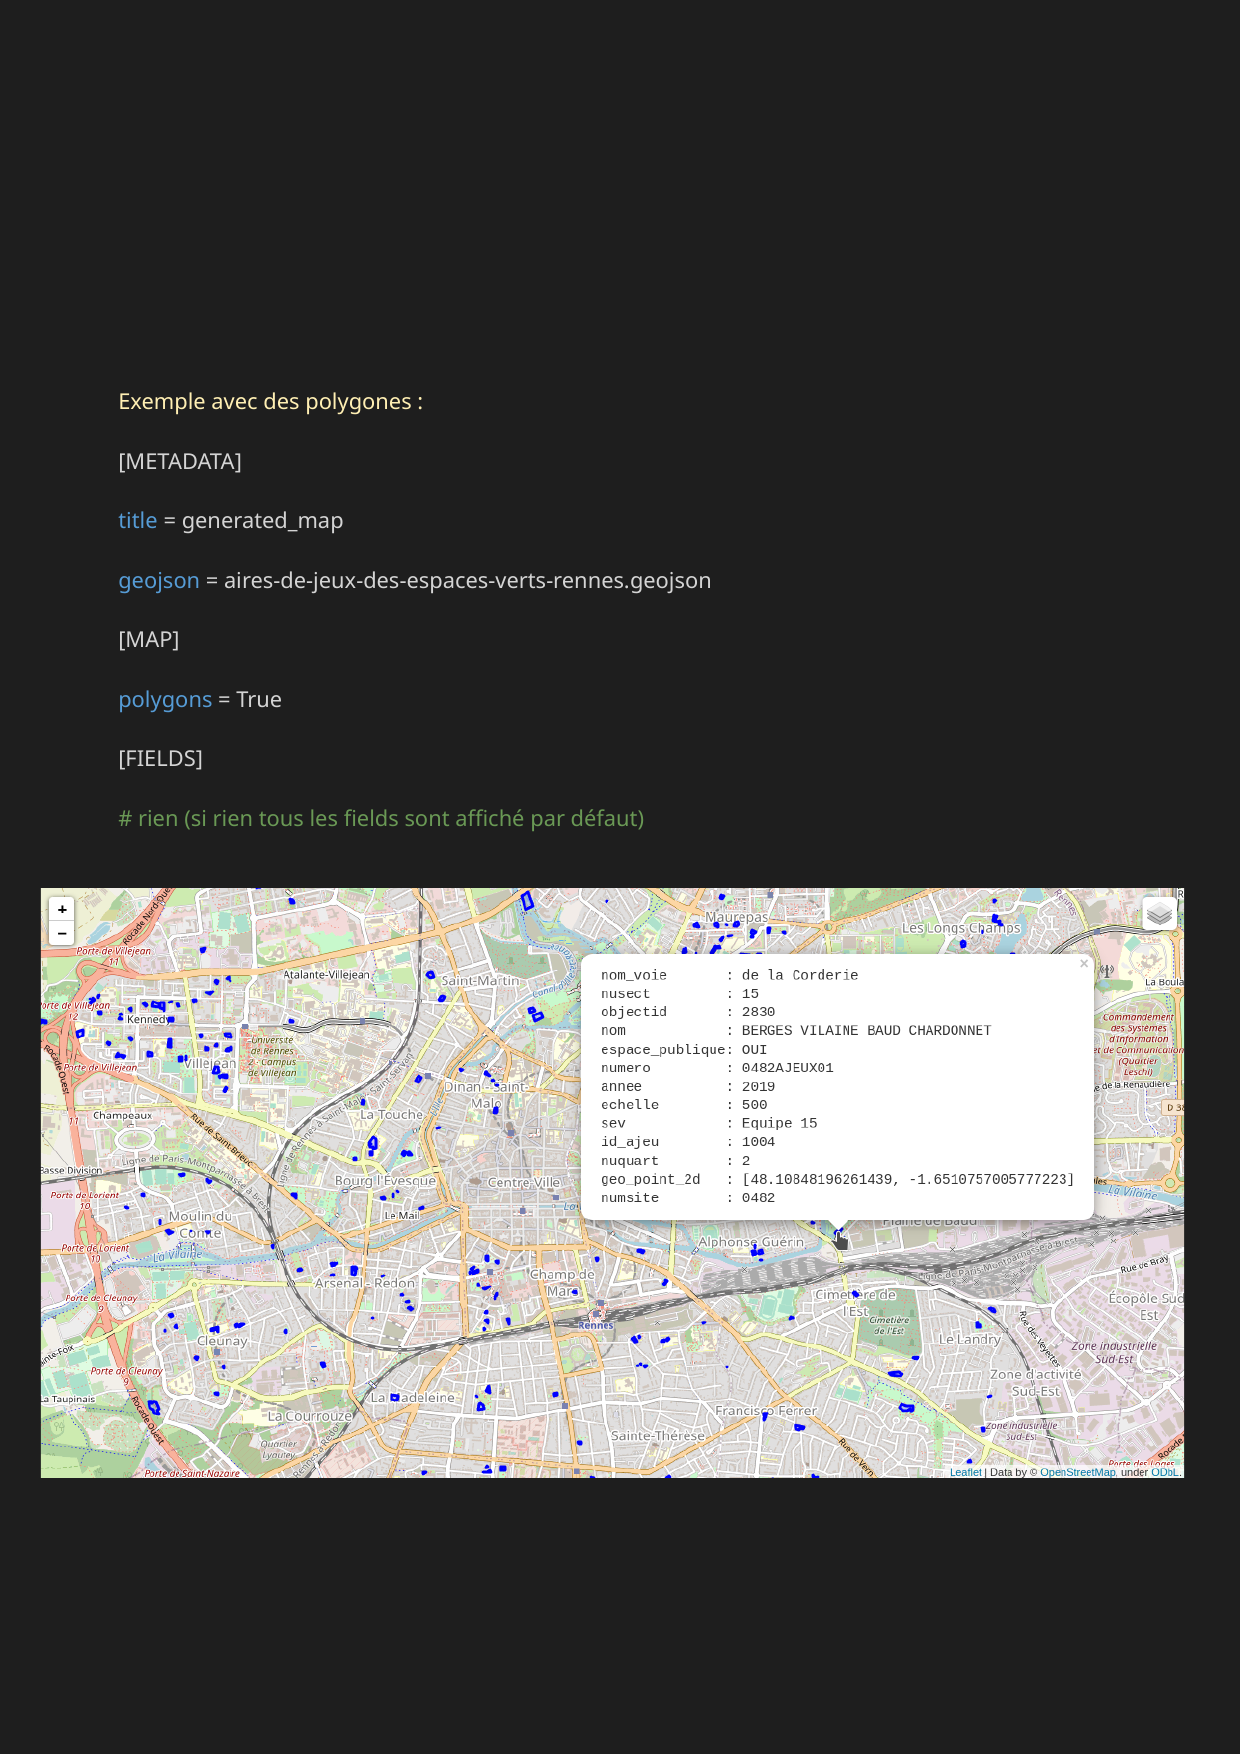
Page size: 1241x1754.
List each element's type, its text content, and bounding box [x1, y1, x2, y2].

text polygons = True [118, 684, 1122, 713]
text Exemple avec des polygones : [118, 386, 1122, 416]
text [FIELDS] [118, 743, 1122, 773]
text [METADATA] [118, 446, 1122, 476]
text title = generated_map [118, 505, 1122, 535]
text [MAP] [118, 624, 1122, 654]
picture [40, 888, 1185, 1478]
text geojson = aires-de-jeux-des-espaces-verts-rennes.geojson [118, 565, 1122, 594]
text # rien (si rien tous les fields sont affiché par défaut) [118, 803, 1122, 833]
